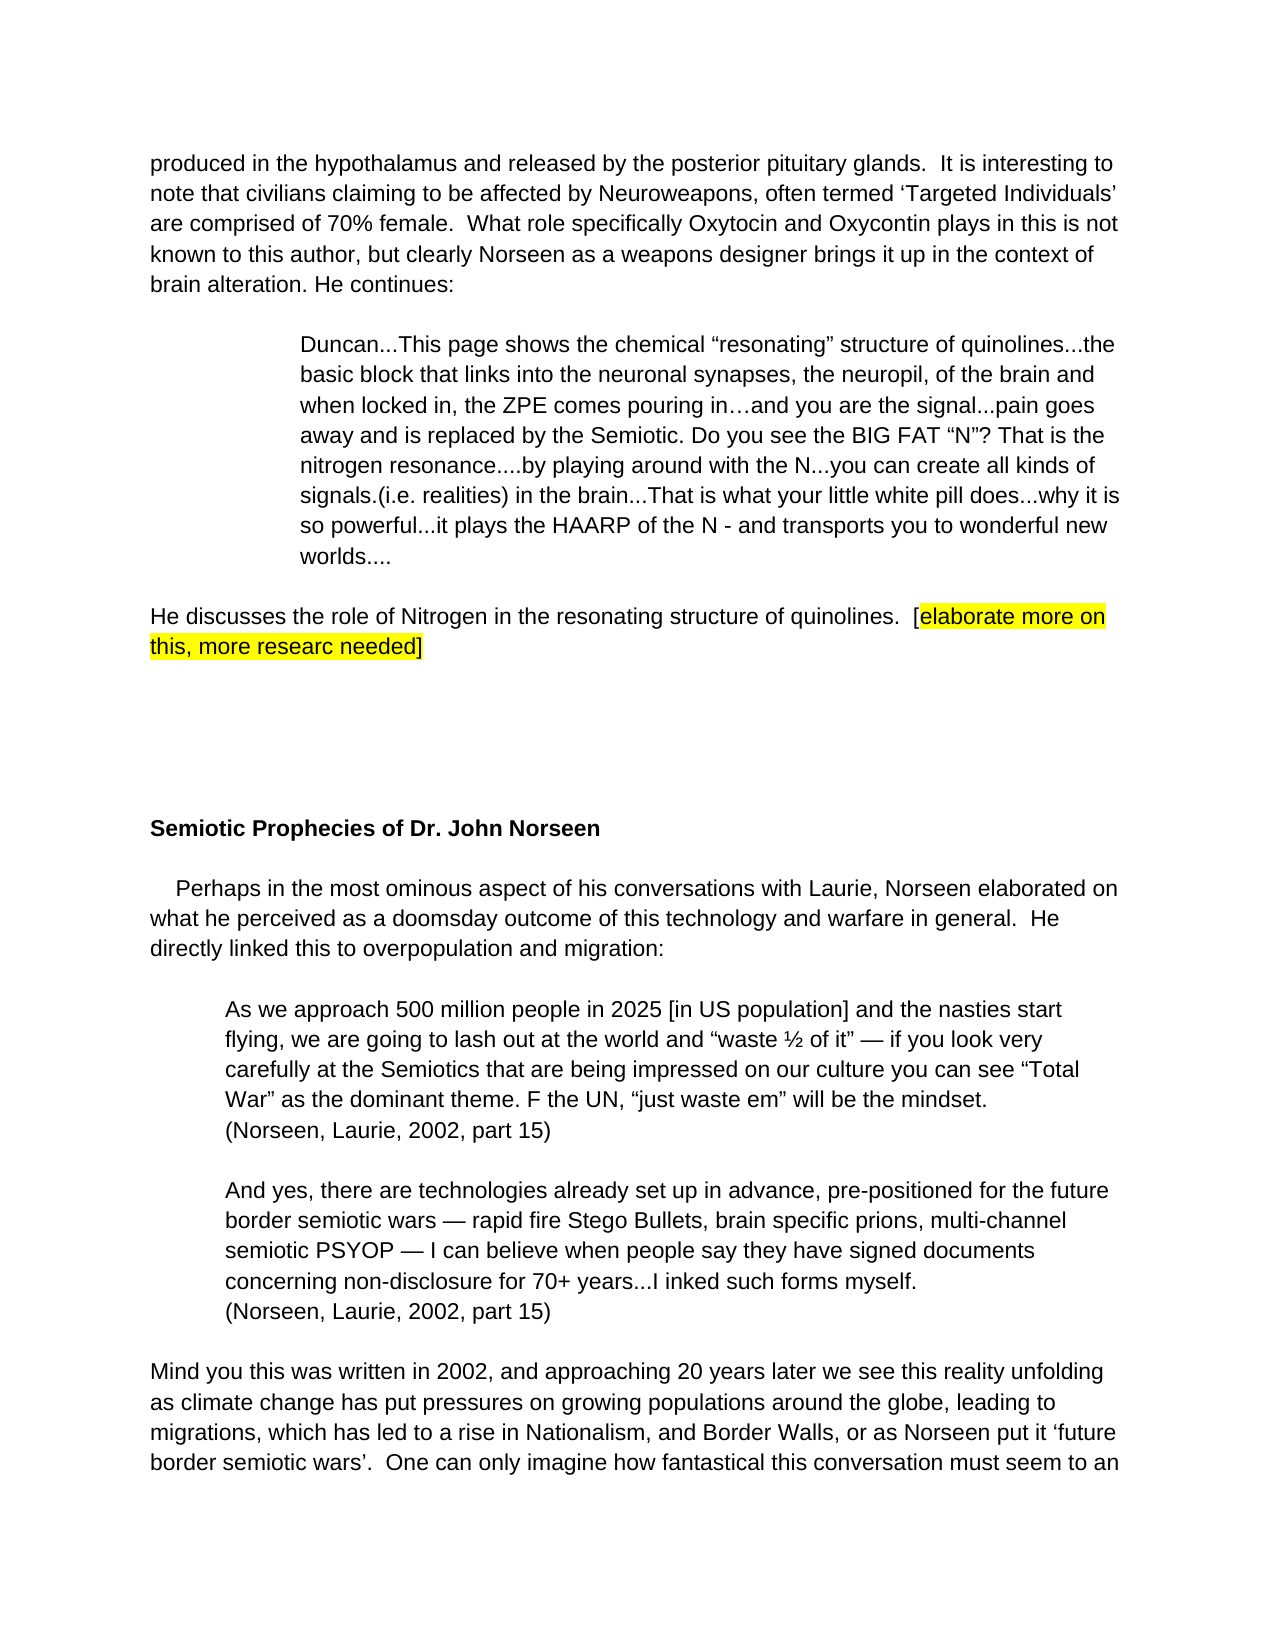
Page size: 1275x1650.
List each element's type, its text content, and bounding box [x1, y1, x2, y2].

text Mind you this was written in 2002, and approaching 20 years later we see this reality unfolding as climate change has put pressures on growing populations around the globe, leading to migrations, which has led to a rise in Nationalism, and Border Walls, or as Norseen put it ‘future border semiotic wars’. One can only imagine how fantastical this conversation must seem to an [150, 1358, 1125, 1475]
text As we approach 500 million people in 2025 [in US population] and the nasties start flying, we are going to lash out at the world and “waste ½ of it” — if you look very carefully at the Semiotics that are being impressed on our culture you can see “Total War” as the dominant theme. F the UN, “just waste em” will be the mindset. (Norseen, Laurie, 2002, part 15) And yes, there are technologies already set up in advance, pre-positioned for the future border semiotic wars — rapid fire Stego Bullets, brain specific prions, multi-channel semiotic PSYOP — I can believe when people say they have signed documents concerning non-disclosure for 70+ years...I inked such forms myself. (Norseen, Laurie, 2002, part 15) [225, 996, 1125, 1324]
text Perhaps in the most ominous aspect of his conversations with Laurie, Norseen elaborated on what he perceived as a doomsday outcome of this technology and warfare in general. He directly linked this to overpopulation and migration: [150, 875, 1125, 962]
text produced in the hypothalamus and released by the posterior pituitary glands. It is interesting to note that civilians claiming to be affected by Neuroweapons, often termed ‘Targeted Individuals’ are comprised of 70% female. What role specifically Oxytocin and Oxycontin plays in this is not known to this author, but clearly Norseen as a weapons designer brings it up in the context of brain alteration. He continues: [150, 150, 1125, 297]
text He discusses the role of Nitrogen in the resonating structure of quinolines. [elaborate more on this, more researc needed] [150, 603, 1125, 660]
text Semiotic Prophecies of Dr. John Norseen [150, 814, 1125, 841]
text Duncan...This page shows the chemical “resonating” structure of quinolines...the basic block that links into the neuronal synapses, the neuropil, of the brain and when locked in, the ZPE comes pouring in…and you are the signal...pain goes away and is replaced by the Semiotic. Do you see the BIG FAT “N”? That is the nitrogen resonance....by playing around with the N...you can create all kinds of signals.(i.e. realities) in the brain...That is what your little white pill does...why it is so powerful...it plays the HAARP of the N - and transports you to wonderful new worlds.... [300, 331, 1125, 569]
